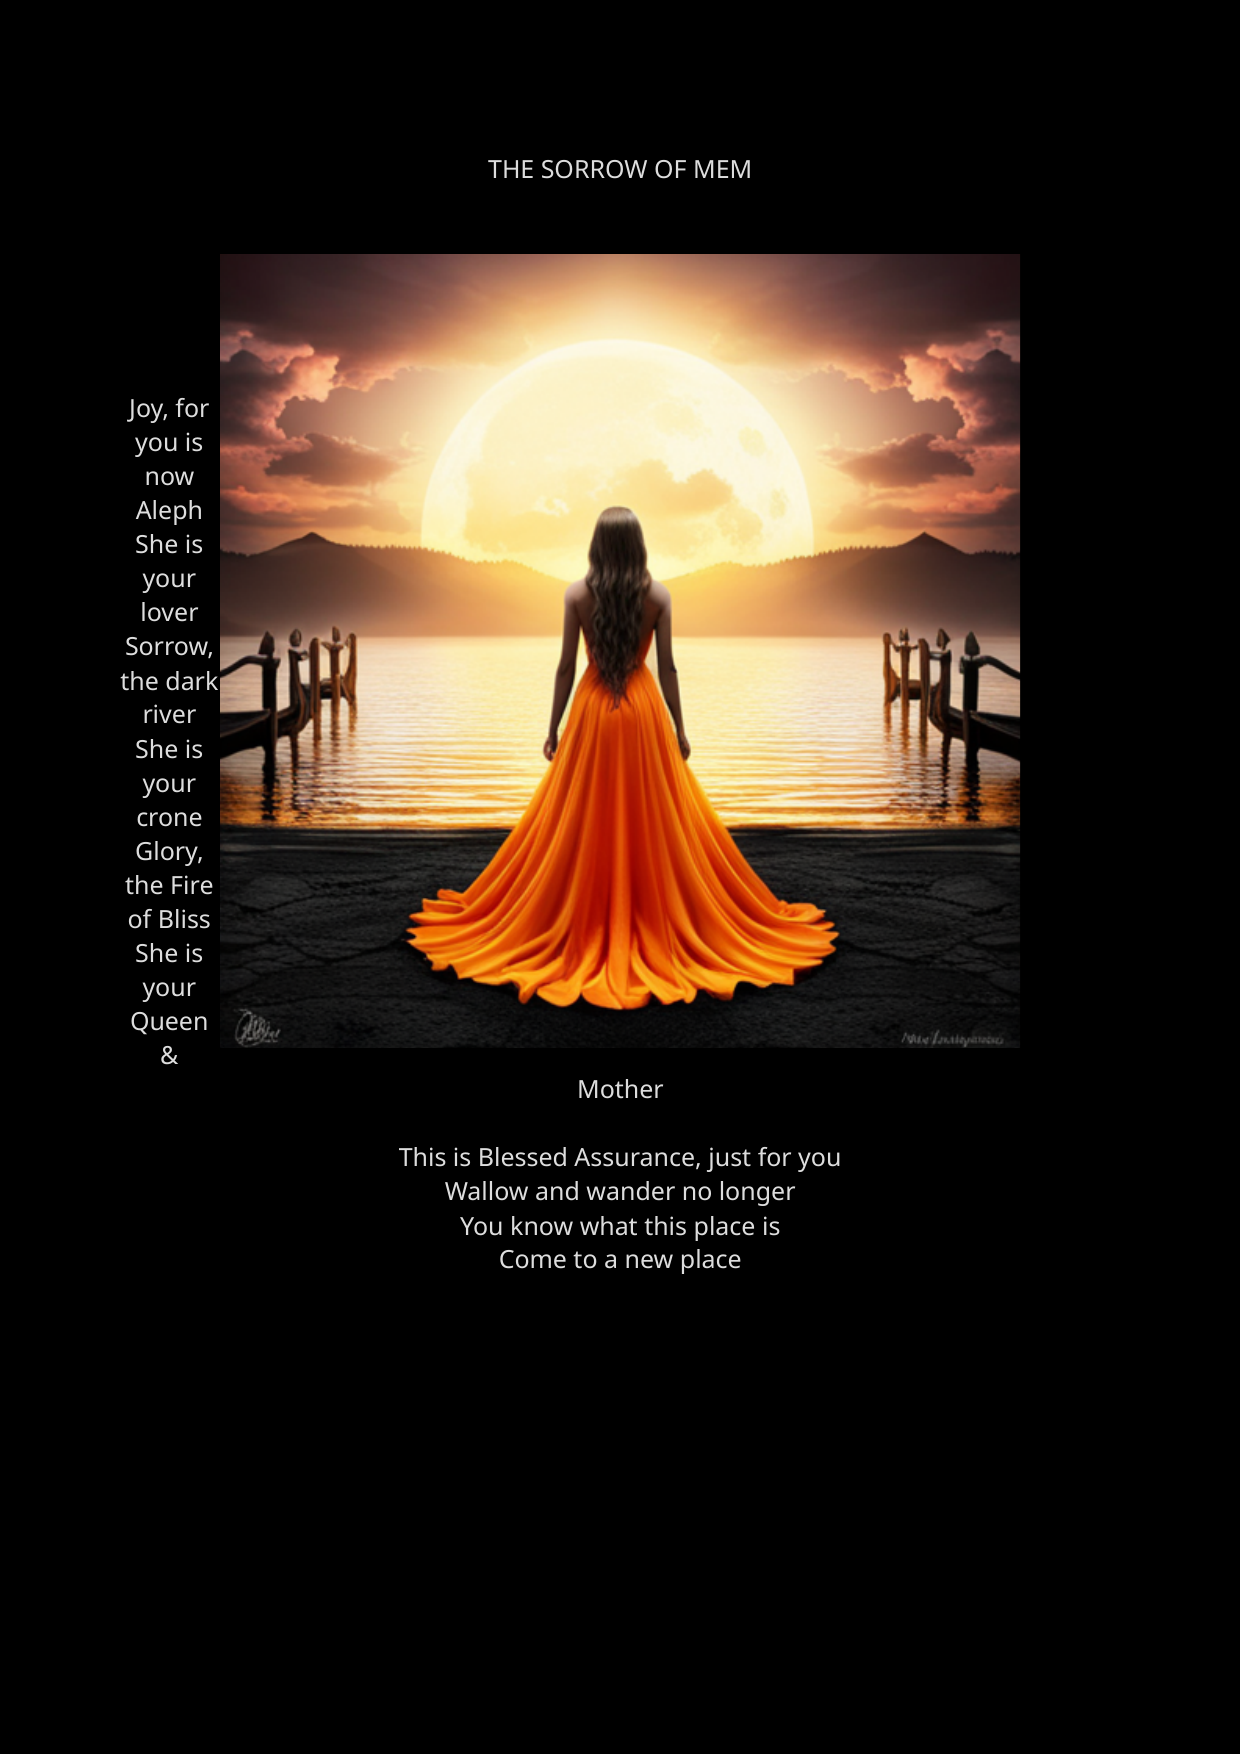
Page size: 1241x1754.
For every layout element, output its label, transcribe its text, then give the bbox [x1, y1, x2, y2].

text You know what this place is [118, 1208, 1122, 1242]
text She is your Queen & Mother [118, 936, 1122, 1106]
text [1020, 833, 1122, 936]
text Sorrow, the dark river [118, 629, 220, 731]
text She is your lover [118, 527, 220, 629]
picture [220, 254, 1020, 1048]
text Glory, the Fire of Bliss [118, 833, 220, 936]
text Joy, for you is now Aleph [118, 391, 220, 527]
text Wallow and wander no longer [118, 1174, 1122, 1208]
text [1020, 391, 1122, 527]
text [1020, 629, 1122, 731]
text This is Blessed Assurance, just for you [118, 1140, 1122, 1174]
text [1020, 731, 1122, 833]
text Come to a new place [118, 1242, 1122, 1276]
text [1020, 527, 1122, 629]
text She is your crone [118, 731, 220, 833]
text THE SORROW OF MEM [118, 152, 1122, 186]
